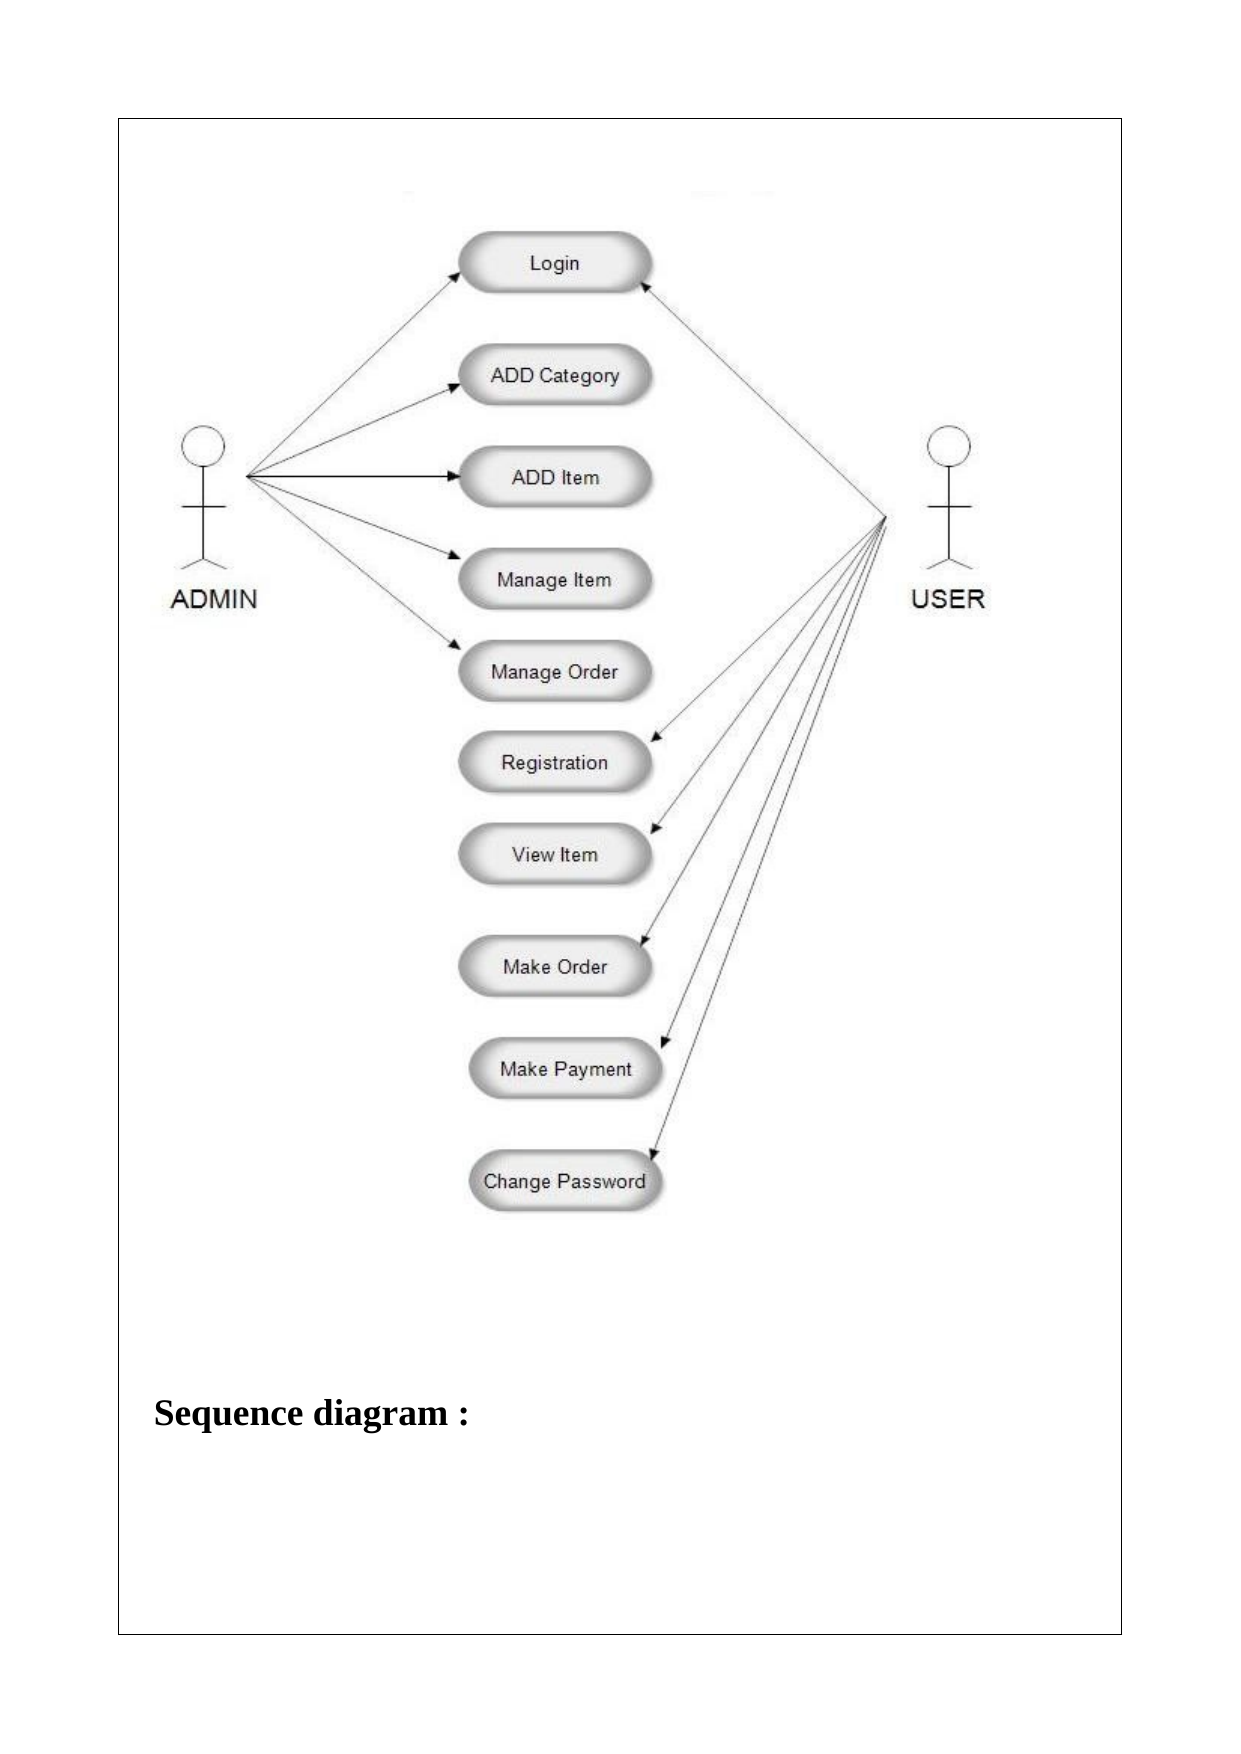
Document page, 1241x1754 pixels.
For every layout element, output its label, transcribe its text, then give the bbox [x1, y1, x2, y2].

text Sequence diagram : [122, 1391, 1118, 1434]
picture [150, 191, 992, 1220]
